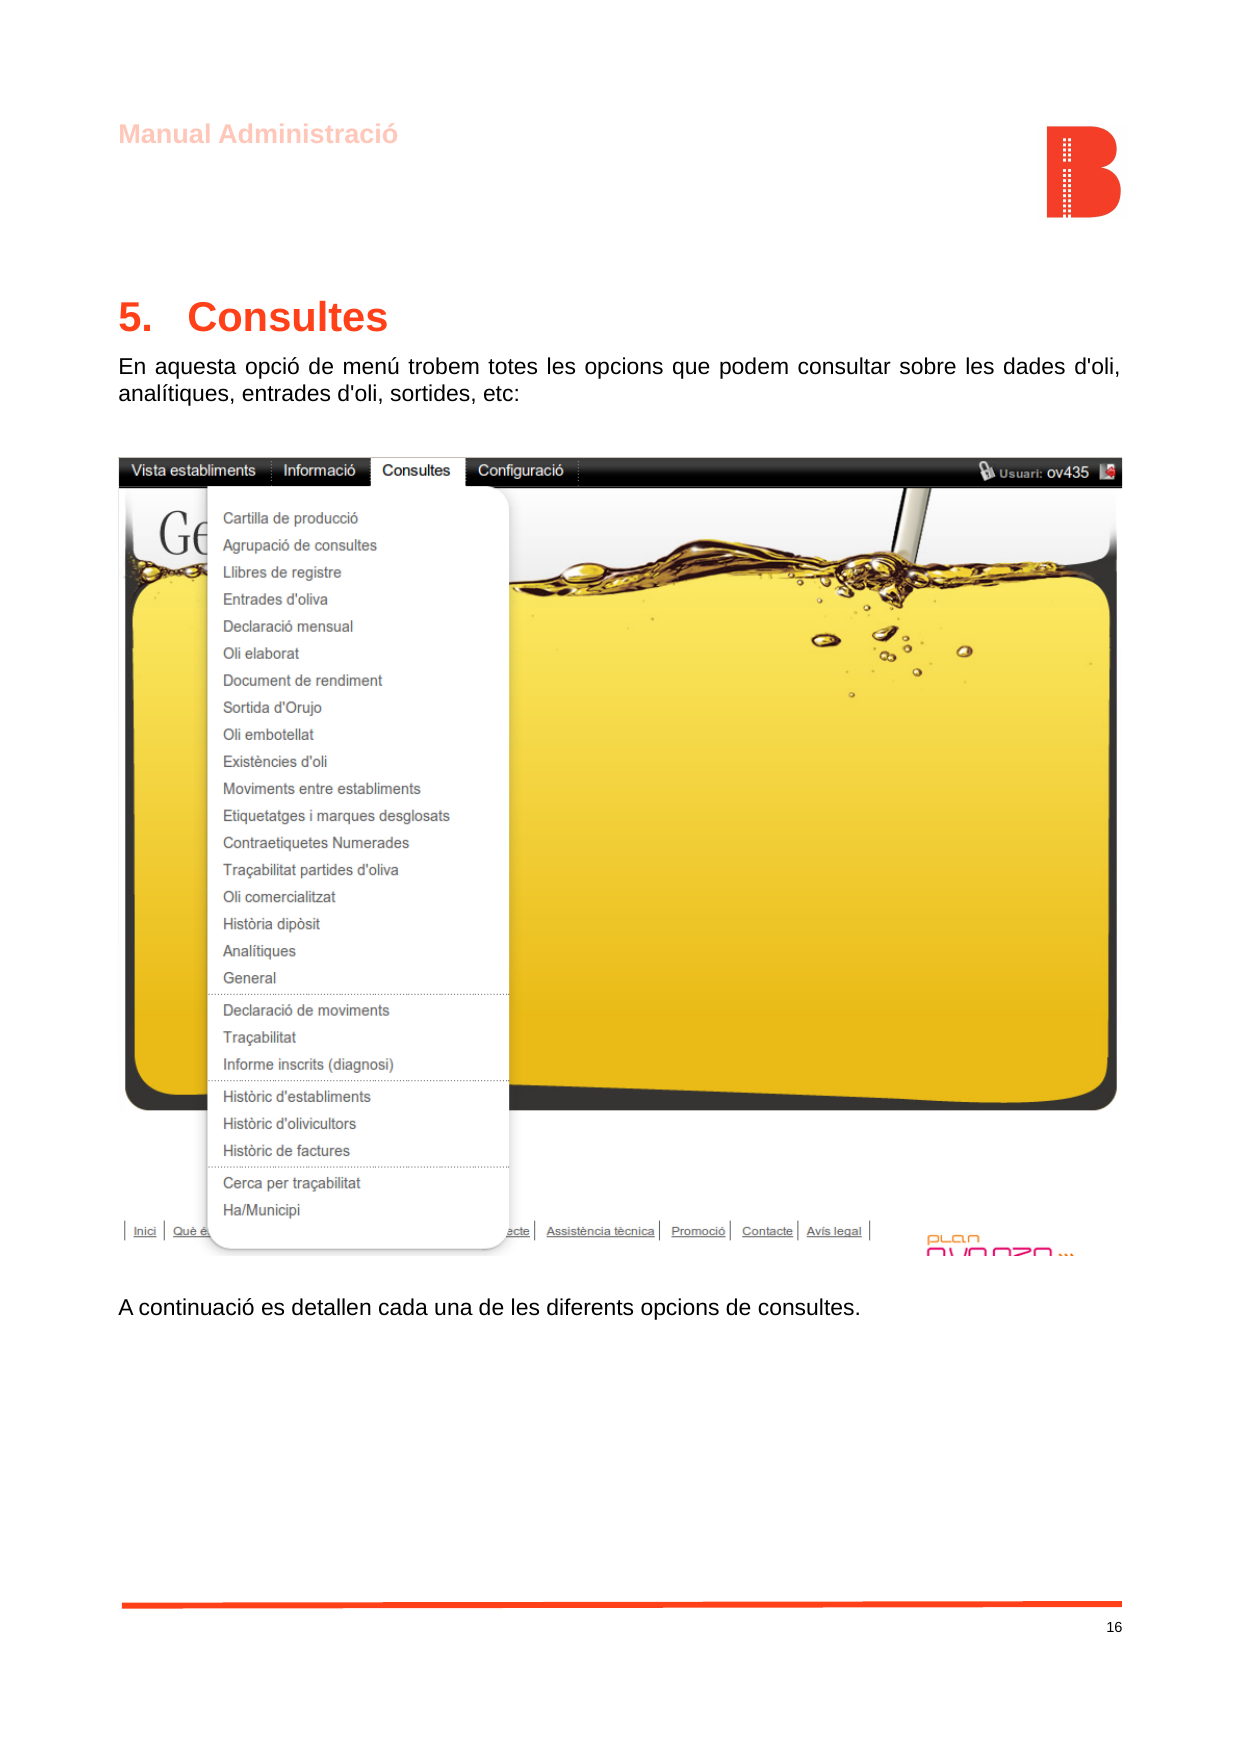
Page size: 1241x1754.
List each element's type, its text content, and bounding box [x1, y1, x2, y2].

picture [1036, 124, 1130, 221]
picture [118, 457, 1123, 1256]
text En aquesta opció de menú trobem totes les opcions que podem consultar sobre les dades d'oli, analítiques, entrades d'oli, sortides, etc: [118, 353, 1122, 406]
text A continuació es detallen cada una de les diferents opcions de consultes. [118, 1294, 1122, 1321]
subtitle Consultes [118, 293, 1122, 341]
